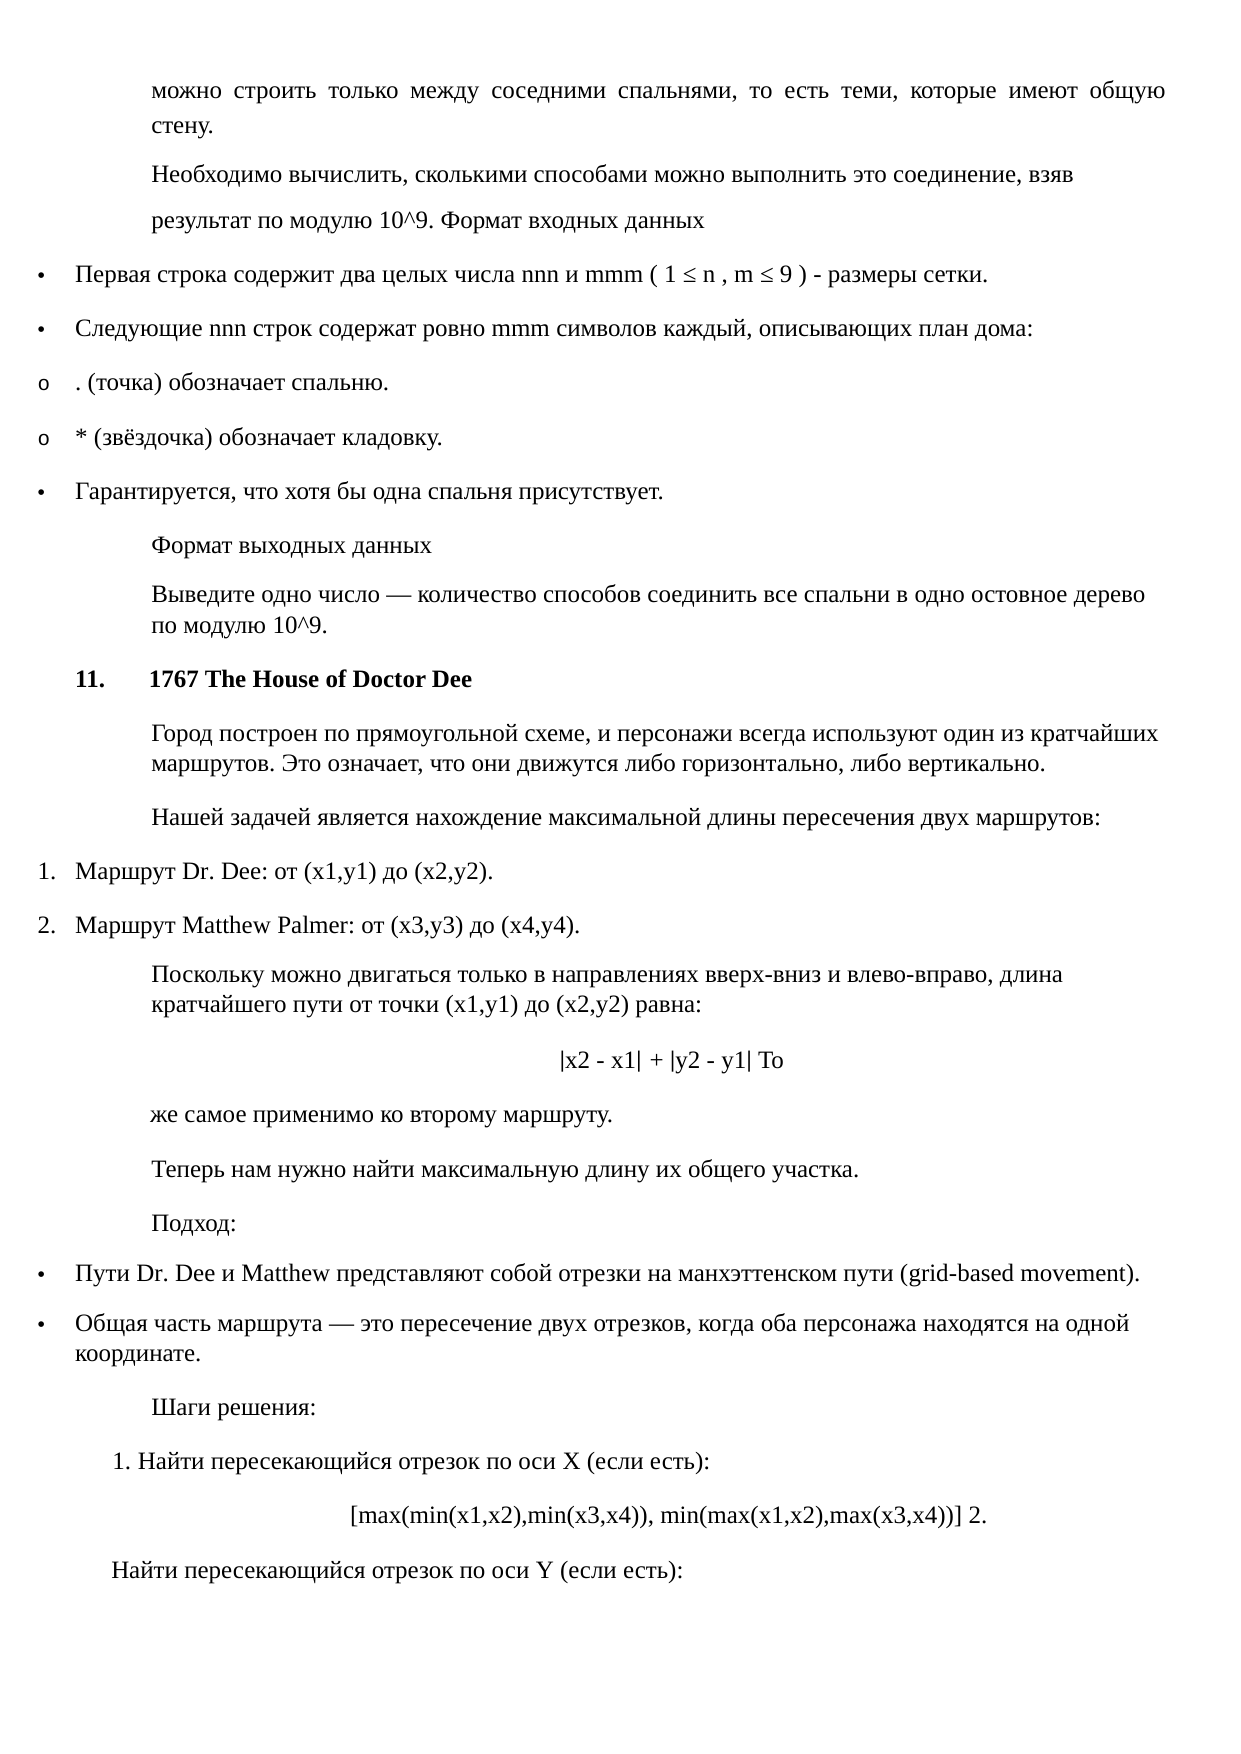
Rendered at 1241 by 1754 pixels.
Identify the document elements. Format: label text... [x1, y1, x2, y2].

subtitle 1767 The House of Doctor Dee [75, 664, 1165, 692]
list Следующие nnn строк содержат ровно mmm символов каждый, описывающих план дома: [37, 313, 1166, 342]
text можно строить только между соседними спальнями, то есть теми, которые имеют общую стену. [151, 75, 1166, 138]
list Общая часть маршрута — это пересечение двух отрезков, когда оба персонажа находятся на одной координате. [37, 1308, 1166, 1367]
text Необходимо вычислить, сколькими способами можно выполнить это соединение, взяв результат по модулю 10^9. Формат входных данных [151, 159, 1166, 233]
text Подход: [151, 1208, 1166, 1236]
list * (звёздочка) обозначает кладовку. [37, 422, 1166, 451]
text 1. Найти пересекающийся отрезок по оси X (если есть): [112, 1446, 1166, 1475]
text Нашей задачей является нахождение максимальной длины пересечения двух маршрутов: [151, 802, 1166, 831]
text Теперь нам нужно найти максимальную длину их общего участка. [151, 1154, 1166, 1183]
list Маршрут Dr. Dee: от (x1,y1) до (x2,y2). [37, 856, 1166, 885]
list . (точка) обозначает спальню. [37, 367, 1166, 396]
text Город построен по прямоугольной схеме, и персонажи всегда используют один из кратчайших маршрутов. Это означает, что они движутся либо горизонтально, либо вертикально. [151, 718, 1166, 777]
list Маршрут Matthew Palmer: от (x3,y3) до (x4,y4). [37, 910, 1166, 938]
text Шаги решения: [151, 1392, 1166, 1421]
text ∣x2 - x1∣ + ∣y2 - y1∣ То же самое применимо ко второму маршруту. [150, 1043, 788, 1128]
text Поскольку можно двигаться только в направлениях вверх-вниз и влево-вправо, длина кратчайшего пути от точки (x1,y1) до (x2,y2) равна: [151, 959, 1166, 1018]
list Первая строка содержит два целых числа nnn и mmm ( 1 ≤ n , m ≤ 9 ) - размеры сетки. [37, 259, 1166, 288]
text Формат выходных данных [151, 530, 1166, 559]
text [max(min(x1,x2),min(x3,x4)), min(max(x1,x2),max(x3,x4))] 2. Найти пересекающийся отрезок по оси Y (если есть): [111, 1500, 989, 1583]
list Пути Dr. Dee и Matthew представляют собой отрезки на манхэттенском пути (grid-based movement). [37, 1258, 1166, 1287]
list Гарантируется, что хотя бы одна спальня присутствует. [37, 476, 1166, 505]
text Выведите одно число — количество способов соединить все спальни в одно остовное дерево по модулю 10^9. [151, 579, 1166, 638]
